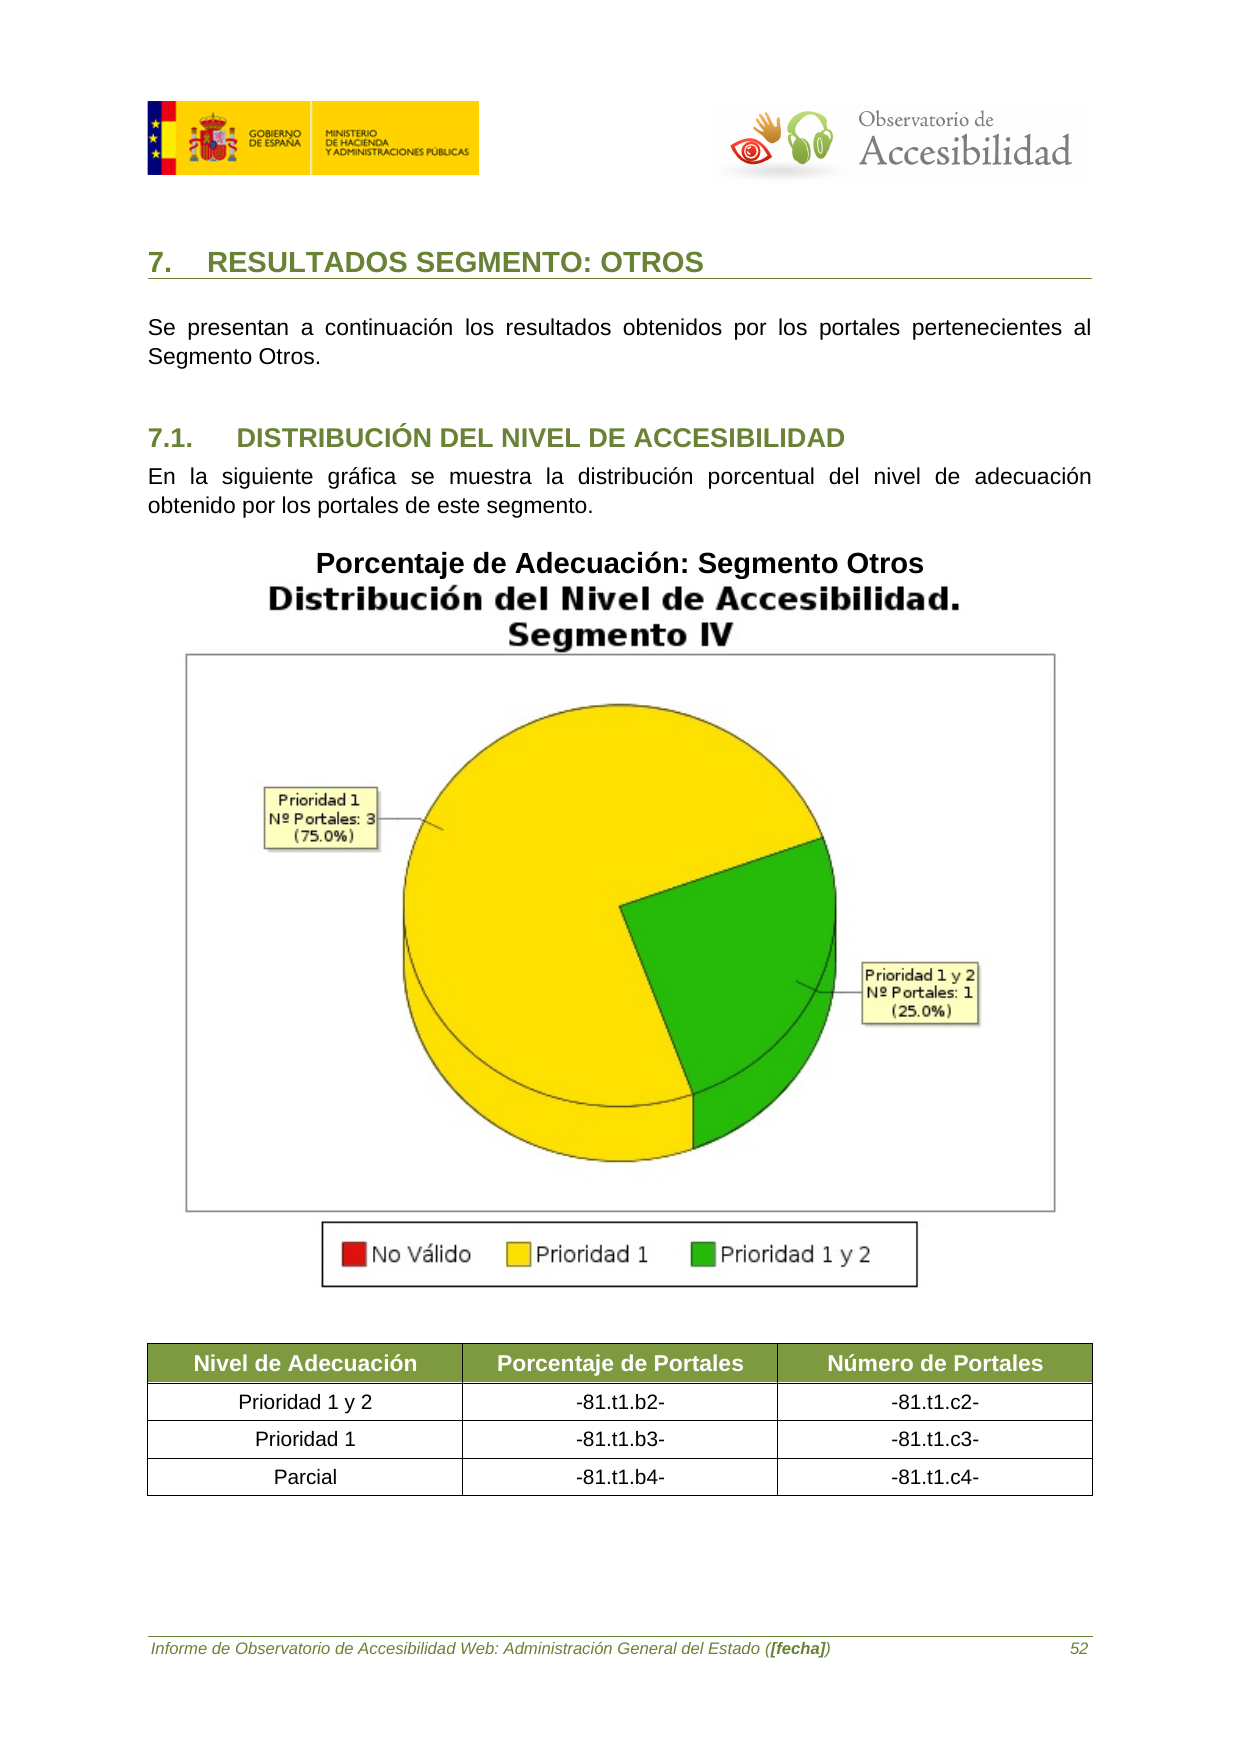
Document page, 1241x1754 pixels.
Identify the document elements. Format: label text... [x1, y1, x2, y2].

table_cell -81.t1.c2- [778, 1384, 1092, 1420]
table_cell -81.t1.b2- [463, 1384, 777, 1420]
text En la siguiente gráfica se muestra la distribución porcentual del nivel de adecuación obtenido por los portales de este segmento. [148, 463, 1092, 518]
picture [710, 102, 1086, 185]
table_header Porcentaje de Portales [463, 1344, 777, 1382]
table_cell Prioridad 1 [148, 1421, 462, 1457]
table_header Nivel de Adecuación [148, 1344, 462, 1382]
table_cell -81.t1.b4- [463, 1459, 777, 1495]
picture [178, 579, 1062, 1289]
table_cell Parcial [148, 1459, 462, 1495]
text Porcentaje de Adecuación: Segmento Otros [148, 546, 1092, 579]
text Se presentan a continuación los resultados obtenidos por los portales pertenecientes al Segmento Otros. [148, 314, 1092, 369]
table_header Número de Portales [778, 1344, 1092, 1382]
subtitle Resultados Segmento: Otros [148, 245, 1092, 278]
table_cell -81.t1.b3- [463, 1421, 777, 1457]
table_cell -81.t1.c4- [778, 1459, 1092, 1495]
table_cell Prioridad 1 y 2 [148, 1384, 462, 1420]
subtitle Distribución del nivel de accesibilidad [148, 422, 1092, 453]
table_cell -81.t1.c3- [778, 1421, 1092, 1457]
picture [147, 101, 479, 175]
